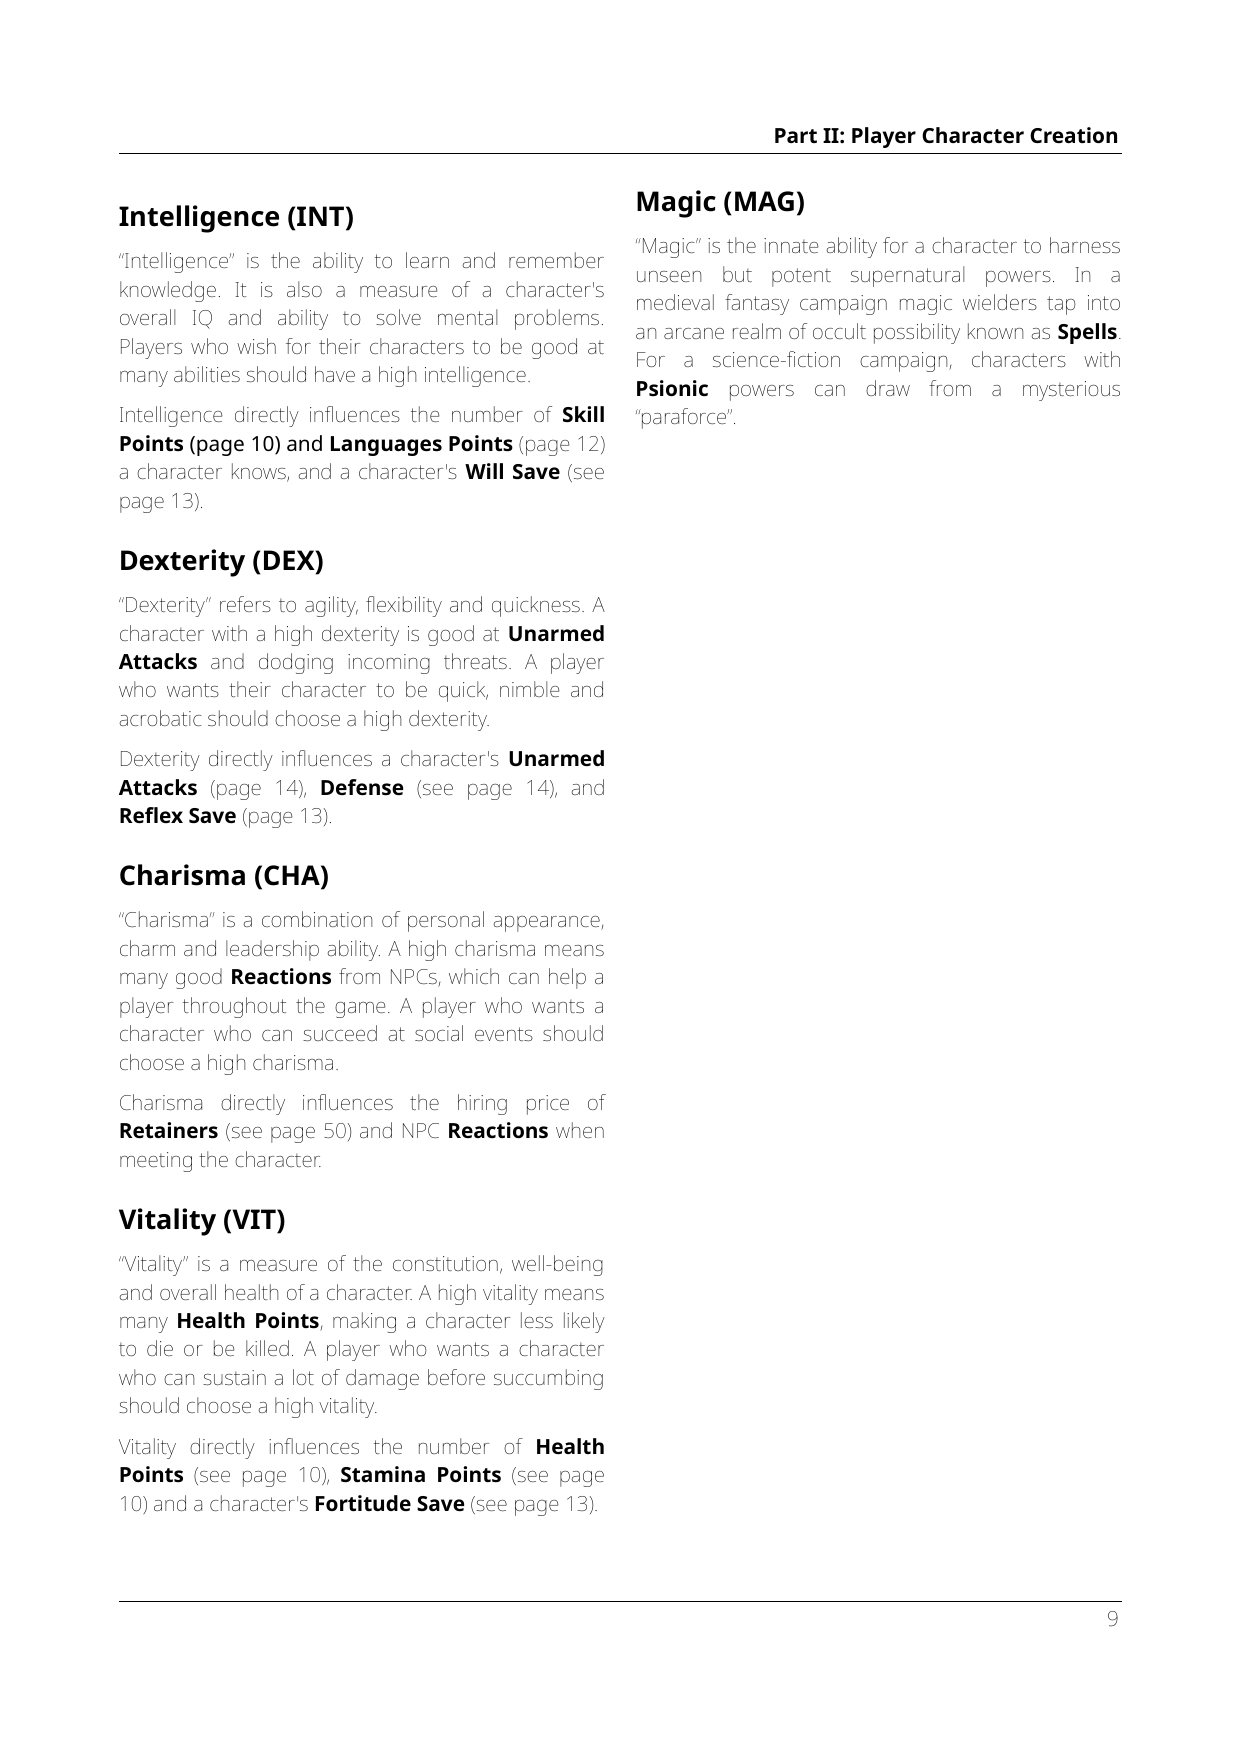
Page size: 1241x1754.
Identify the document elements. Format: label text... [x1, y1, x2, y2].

text Intelligence (INT) [118, 198, 605, 234]
text Dexterity (DEX) [118, 541, 605, 578]
text “Charisma” is a combination of personal appearance, charm and leadership ability. A high charisma means many good Reactions from NPCs, which can help a player throughout the game. A player who wants a character who can succeed at social events should choose a high charisma. [118, 906, 605, 1076]
text “Magic” is the innate ability for a character to harness unseen but potent supernatural powers. In a medieval fantasy campaign magic wielders tap into an arcane realm of occult possibility known as Spells. For a science-fiction campaign, characters with Psionic powers can draw from a mysterious “paraforce”. [635, 231, 1122, 431]
text Intelligence directly influences the number of Skill Points (page 7) and Languages Points (page 8) a character knows, and a character's Will Save (see page 9). [118, 401, 605, 514]
text Dexterity directly influences a character's Unarmed Attacks (page 10), Defense (see page 10), and Reflex Save (page 9). [118, 744, 605, 830]
text Magic (MAG) [635, 183, 1122, 219]
text “Vitality” is a measure of the constitution, well-being and overall health of a character. A high vitality means many Health Points, making a character less likely to die or be killed. A player who wants a character who can sustain a lot of damage before succumbing should choose a high vitality. [118, 1249, 605, 1420]
text “Intelligence” is the ability to learn and remember knowledge. It is also a measure of a character's overall IQ and ability to solve mental problems. Players who wish for their characters to be good at many abilities should have a high intelligence. [118, 246, 605, 389]
text “Dexterity” refers to agility, flexibility and quickness. A character with a high dexterity is good at Unarmed Attacks and dodging incoming threats. A player who wants their character to be quick, nimble and acrobatic should choose a high dexterity. [118, 590, 605, 732]
text Vitality (VIT) [118, 1200, 605, 1237]
text Charisma directly influences the hiring price of Retainers (see page 34) and NPC Reactions when meeting the character. [118, 1088, 605, 1173]
text Charisma (CHA) [118, 857, 605, 893]
text Vitality directly influences the number of Health Points (see page 7), Stamina Points (see page 7) and a character's Fortitude Save (see page 9). [118, 1432, 605, 1517]
